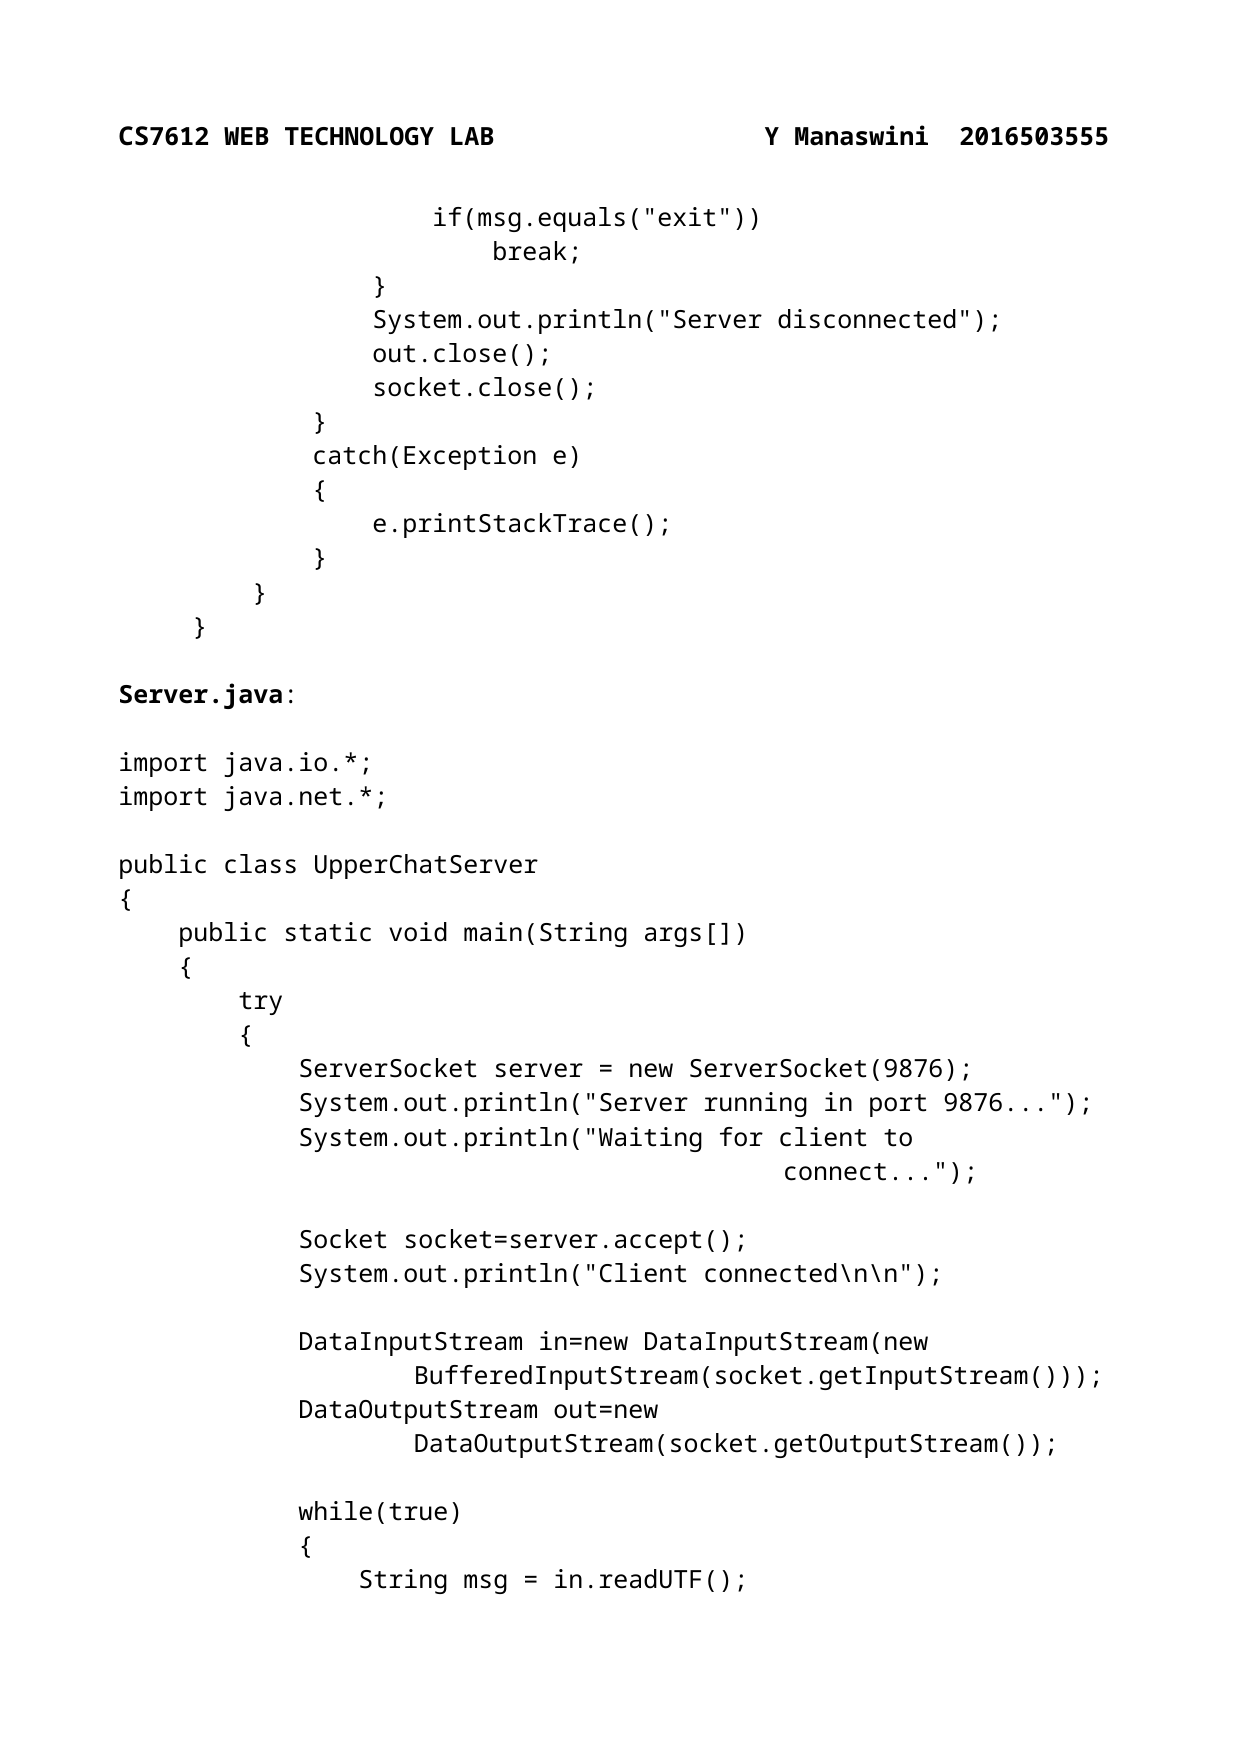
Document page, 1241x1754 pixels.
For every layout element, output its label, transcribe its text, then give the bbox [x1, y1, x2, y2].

text { [118, 1528, 1122, 1562]
text Socket socket=server.accept(); [118, 1221, 1122, 1255]
text if(msg.equals("exit")) [192, 199, 1122, 233]
text socket.close(); [192, 370, 1122, 404]
text String msg = in.readUTF(); [118, 1562, 1122, 1596]
text } [192, 608, 1122, 642]
text } [192, 268, 1122, 302]
text } [192, 404, 1122, 438]
text DataOutputStream out=new DataOutputStream(socket.getOutputStream()); [118, 1392, 1122, 1460]
text e.printStackTrace(); [192, 506, 1122, 540]
text ServerSocket server = new ServerSocket(9876); [118, 1051, 1122, 1085]
text { [192, 472, 1122, 506]
text try [118, 983, 1122, 1017]
text import java.net.*; [118, 778, 1122, 813]
text out.close(); [192, 336, 1122, 370]
text Server.java: [118, 676, 1122, 710]
text DataInputStream in=new DataInputStream(new BufferedInputStream(socket.getInputStream())); [118, 1323, 1122, 1392]
text import java.io.*; [118, 744, 1122, 778]
text while(true) [118, 1494, 1122, 1528]
text } [192, 540, 1122, 574]
text } [192, 574, 1122, 608]
text public static void main(String args[]) [118, 915, 1122, 949]
text System.out.println("Server disconnected"); [192, 302, 1122, 336]
text System.out.println("Server running in port 9876..."); [118, 1085, 1122, 1119]
text System.out.println("Waiting for client to connect..."); [118, 1119, 1122, 1187]
text { [118, 1017, 1122, 1051]
text { [118, 881, 1122, 915]
text catch(Exception e) [192, 438, 1122, 472]
text break; [192, 233, 1122, 268]
text public class UpperChatServer [118, 847, 1122, 881]
text { [118, 949, 1122, 983]
text System.out.println("Client connected\n\n"); [118, 1255, 1122, 1289]
